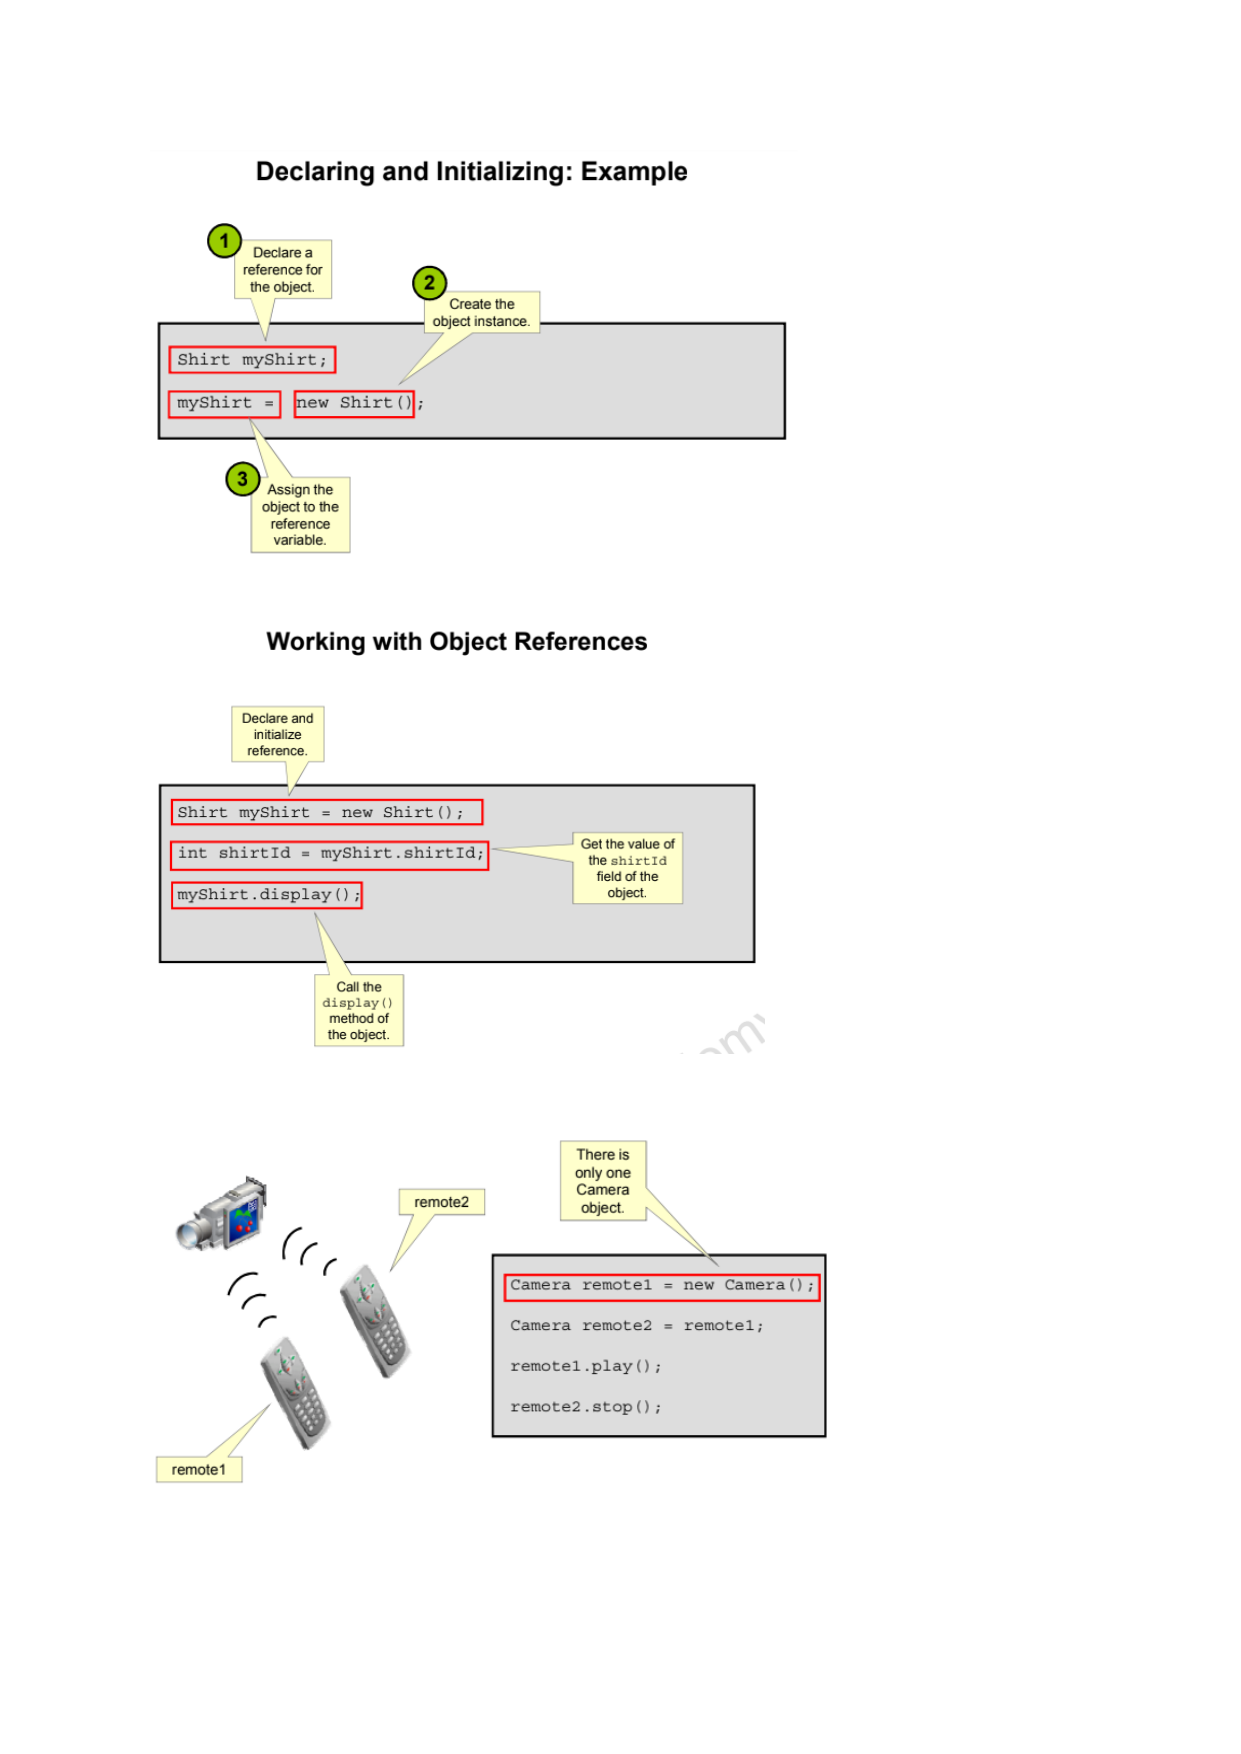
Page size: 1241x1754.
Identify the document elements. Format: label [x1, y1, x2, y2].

picture [150, 1118, 840, 1497]
picture [150, 150, 798, 563]
picture [150, 627, 765, 1054]
